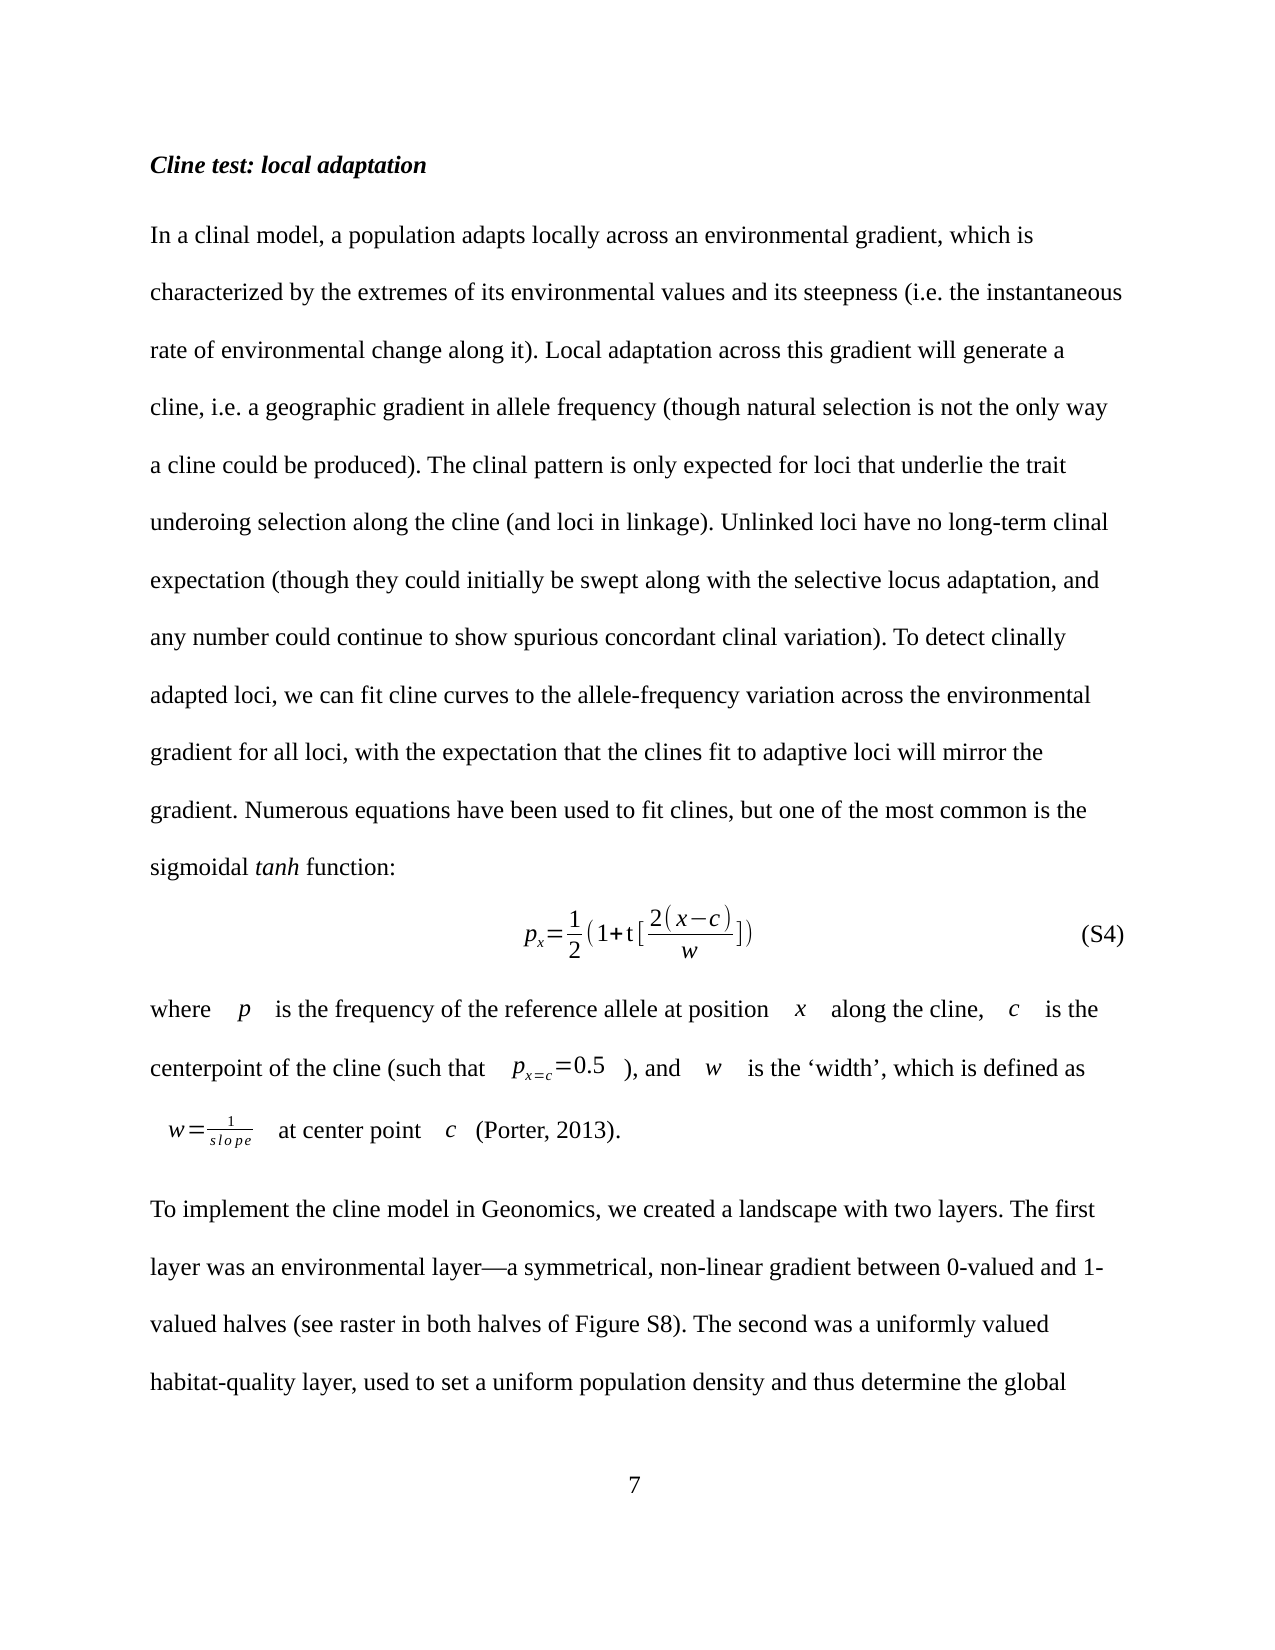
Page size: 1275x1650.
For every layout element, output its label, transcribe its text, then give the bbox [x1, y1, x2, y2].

text In a clinal model, a population adapts locally across an environmental gradient, which is characterized by the extremes of its environmental values and its steepness (i.e. the instantaneous rate of environmental change along it). Local adaptation across this gradient will generate a cline, i.e. a geographic gradient in allele frequency (though natural selection is not the only way a cline could be produced). The clinal pattern is only expected for loci that underlie the trait underoing selection along the cline (and loci in linkage). Unlinked loci have no long-term clinal expectation (though they could initially be swept along with the selective locus adaptation, and any number could continue to show spurious concordant clinal variation). To detect clinally adapted loci, we can fit cline curves to the allele-frequency variation across the environmental gradient for all loci, with the expectation that the clines fit to adaptive loci will mirror the gradient. Numerous equations have been used to fit clines, but one of the most common is the sigmoidal tanh function: [150, 220, 1125, 881]
text To implement the cline model in Geonomics, we created a landscape with two layers. The first layer was an environmental layer—a symmetrical, non-linear gradient between 0-valued and 1-valued halves (see raster in both halves of Figure S8). The second was a uniformly valued habitat-quality layer, used to set a uniform population density and thus determine the global [150, 1194, 1125, 1396]
subtitle Cline test: local adaptation [150, 150, 1125, 179]
text where is the frequency of the reference allele at position along the cline, is the centerpoint of the cline (such that ), and is the ‘width’, which is defined as at center point (Porter, 2013). [150, 994, 1125, 1148]
text (S4) [150, 919, 1125, 948]
